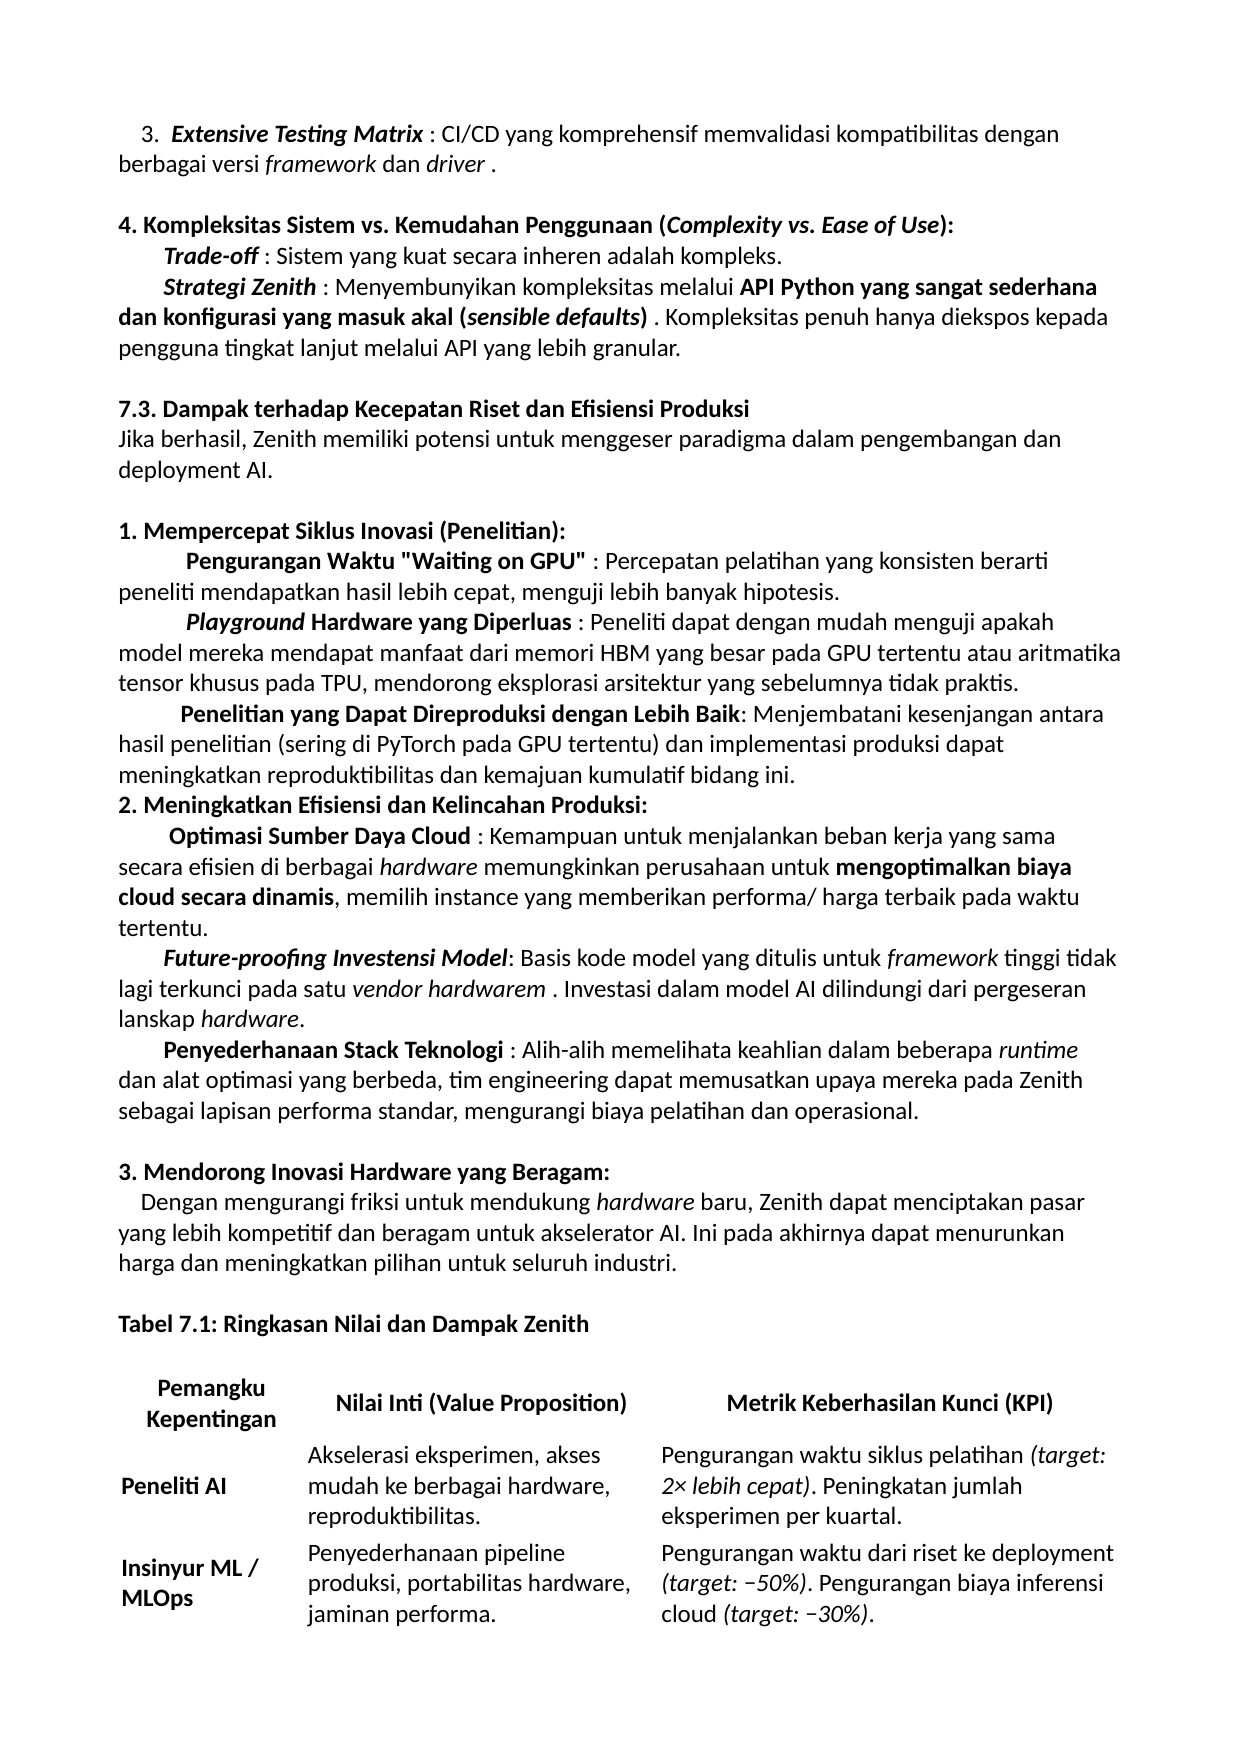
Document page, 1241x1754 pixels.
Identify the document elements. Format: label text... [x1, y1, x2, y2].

table_header Metrik Keberhasilan Kunci (KPI) [658, 1370, 1122, 1436]
text Jika berhasil, Zenith memiliki potensi untuk menggeser paradigma dalam pengembangan dan deployment AI. [118, 423, 1122, 484]
table_cell Pengurangan waktu dari riset ke deployment (target: −50%). Pengurangan biaya inferensi cloud (target: −30%). [658, 1534, 1122, 1631]
table_cell Penyederhanaan pipeline produksi, portabilitas hardware, jaminan performa. [305, 1534, 658, 1631]
table_cell Insinyur ML / MLOps [118, 1534, 305, 1631]
text Playground Hardware yang Diperluas : Peneliti dapat dengan mudah menguji apakah model mereka mendapat manfaat dari memori HBM yang besar pada GPU tertentu atau aritmatika tensor khusus pada TPU, mendorong eksplorasi arsitektur yang sebelumnya tidak praktis. [118, 606, 1122, 698]
text Future-proofing Investensi Model: Basis kode model yang ditulis untuk framework tinggi tidak lagi terkunci pada satu vendor hardwarem . Investasi dalam model AI dilindungi dari pergeseran lanskap hardware. [118, 942, 1122, 1034]
text 1. Mempercepat Siklus Inovasi (Penelitian): [118, 515, 1122, 545]
text 7.3. Dampak terhadap Kecepatan Riset dan Efisiensi Produksi [118, 393, 1122, 423]
text Pengurangan Waktu "Waiting on GPU" : Percepatan pelatihan yang konsisten berarti peneliti mendapatkan hasil lebih cepat, menguji lebih banyak hipotesis. [118, 545, 1122, 606]
table_cell Akselerasi eksperimen, akses mudah ke berbagai hardware, reproduktibilitas. [305, 1436, 658, 1534]
text Tabel 7.1: Ringkasan Nilai dan Dampak Zenith [118, 1308, 1122, 1339]
table_header Nilai Inti (Value Proposition) [305, 1370, 658, 1436]
table_cell Pengurangan waktu siklus pelatihan (target: 2× lebih cepat). Peningkatan jumlah eksperimen per kuartal. [658, 1436, 1122, 1534]
text Optimasi Sumber Daya Cloud : Kemampuan untuk menjalankan beban kerja yang sama secara efisien di berbagai hardware memungkinkan perusahaan untuk mengoptimalkan biaya cloud secara dinamis, memilih instance yang memberikan performa/ harga terbaik pada waktu tertentu. [118, 820, 1122, 942]
text Trade-off : Sistem yang kuat secara inheren adalah kompleks. [118, 240, 1122, 271]
text 3. Mendorong Inovasi Hardware yang Beragam: [118, 1156, 1122, 1186]
text 3. Extensive Testing Matrix : CI/CD yang komprehensif memvalidasi kompatibilitas dengan berbagai versi framework dan driver . [118, 118, 1122, 179]
text Penyederhanaan Stack Teknologi : Alih-alih memelihata keahlian dalam beberapa runtime dan alat optimasi yang berbeda, tim engineering dapat memusatkan upaya mereka pada Zenith sebagai lapisan performa standar, mengurangi biaya pelatihan dan operasional. [118, 1034, 1122, 1125]
table_header Pemangku Kepentingan [118, 1370, 305, 1436]
text 4. Kompleksitas Sistem vs. Kemudahan Penggunaan (Complexity vs. Ease of Use): [118, 210, 1122, 240]
text Dengan mengurangi friksi untuk mendukung hardware baru, Zenith dapat menciptakan pasar yang lebih kompetitif dan beragam untuk akselerator AI. Ini pada akhirnya dapat menurunkan harga dan meningkatkan pilihan untuk seluruh industri. [118, 1186, 1122, 1278]
text 2. Meningkatkan Efisiensi dan Kelincahan Produksi: [118, 789, 1122, 820]
text Strategi Zenith : Menyembunyikan kompleksitas melalui API Python yang sangat sederhana dan konfigurasi yang masuk akal (sensible defaults) . Kompleksitas penuh hanya diekspos kepada pengguna tingkat lanjut melalui API yang lebih granular. [118, 271, 1122, 362]
table_cell Peneliti AI [118, 1436, 305, 1534]
text Penelitian yang Dapat Direproduksi dengan Lebih Baik: Menjembatani kesenjangan antara hasil penelitian (sering di PyTorch pada GPU tertentu) dan implementasi produksi dapat meningkatkan reproduktibilitas dan kemajuan kumulatif bidang ini. [118, 698, 1122, 789]
